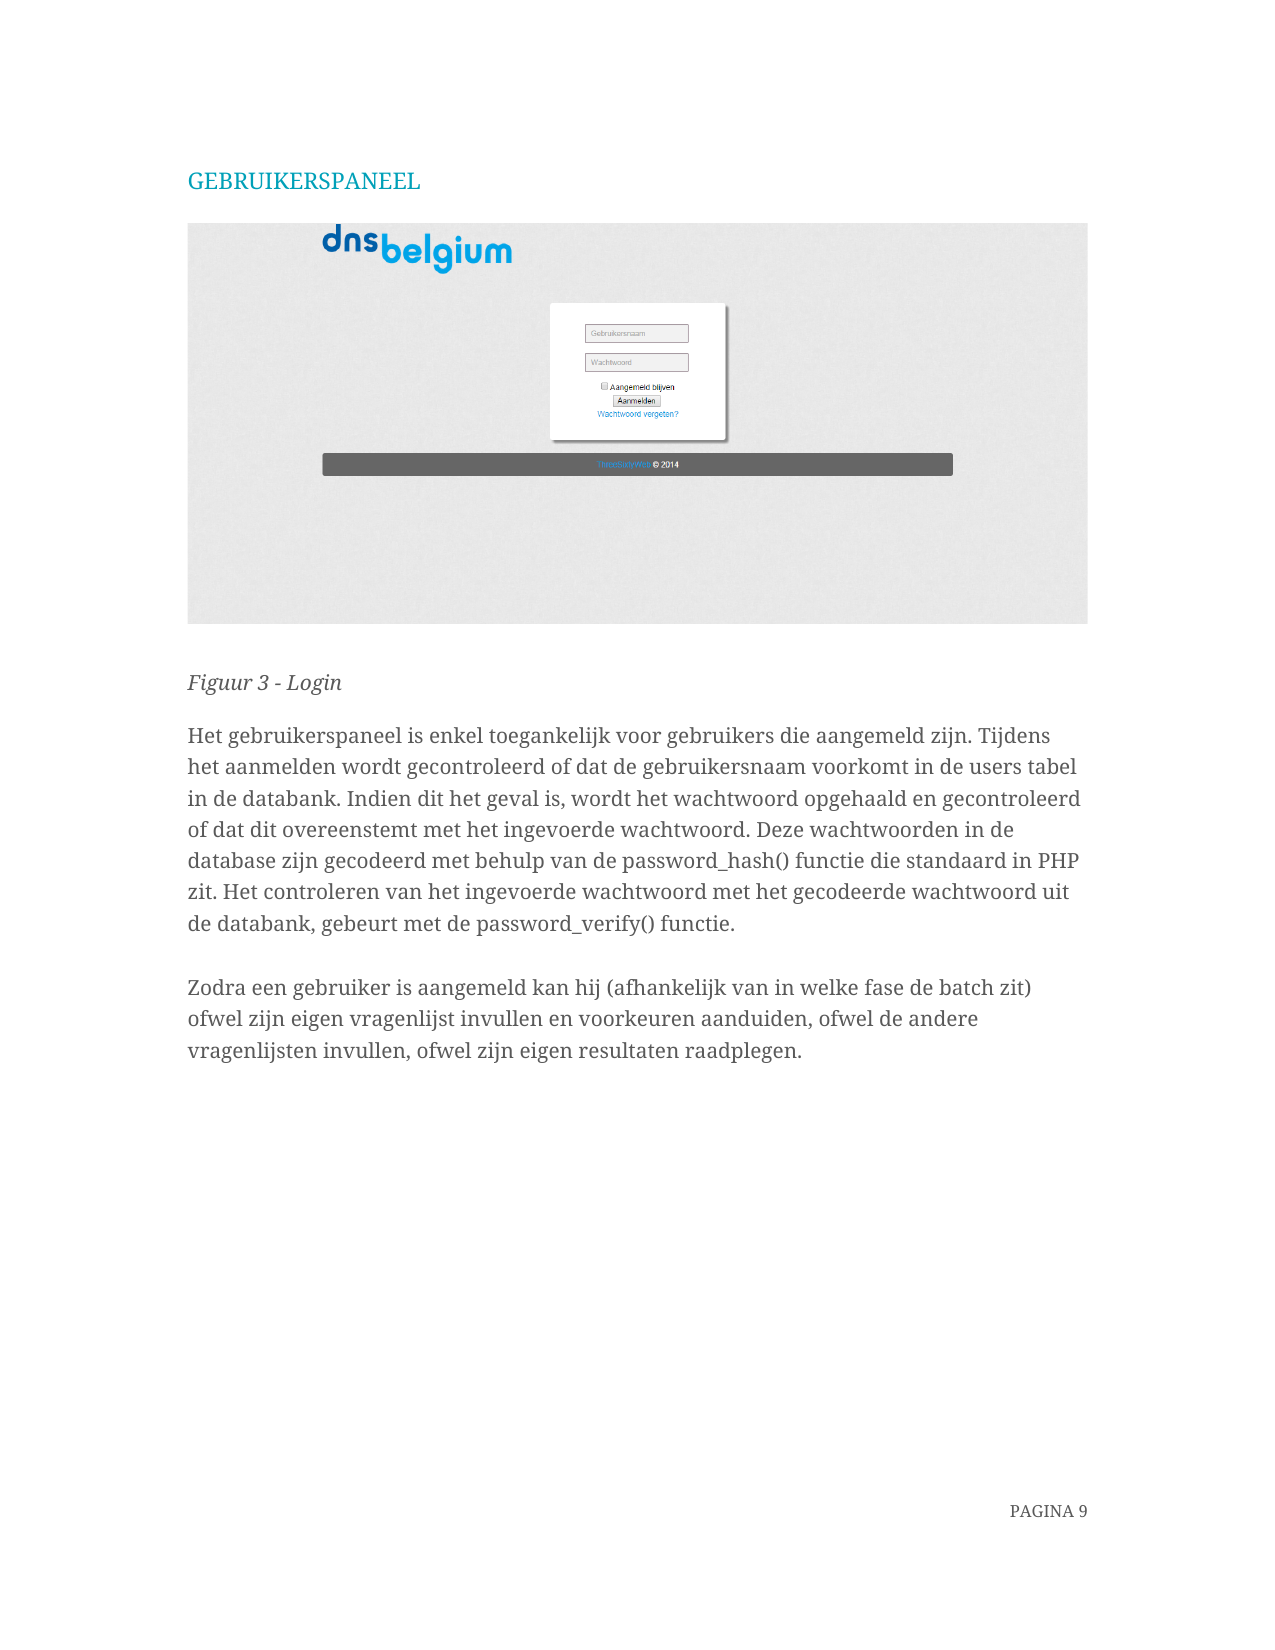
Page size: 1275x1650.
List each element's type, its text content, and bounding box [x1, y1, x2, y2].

text Zodra een gebruiker is aangemeld kan hij (afhankelijk van in welke fase de batch zit) ofwel zijn eigen vragenlijst invullen en voorkeuren aanduiden, ofwel de andere vragenlijsten invullen, ofwel zijn eigen resultaten raadplegen. [187, 973, 1087, 1064]
subtitle Gebruikerspaneel [187, 164, 1087, 196]
text Het gebruikerspaneel is enkel toegankelijk voor gebruikers die aangemeld zijn. Tijdens het aanmelden wordt gecontroleerd of dat de gebruikersnaam voorkomt in de users tabel in de databank. Indien dit het geval is, wordt het wachtwoord opgehaald en gecontroleerd of dat dit overeenstemt met het ingevoerde wachtwoord. Deze wachtwoorden in de database zijn gecodeerd met behulp van de password_hash() functie die standaard in PHP zit. Het controleren van het ingevoerde wachtwoord met het gecodeerde wachtwoord uit de databank, gebeurt met de password_verify() functie. [187, 721, 1087, 937]
text Figuur 3 - Login [187, 668, 1087, 696]
